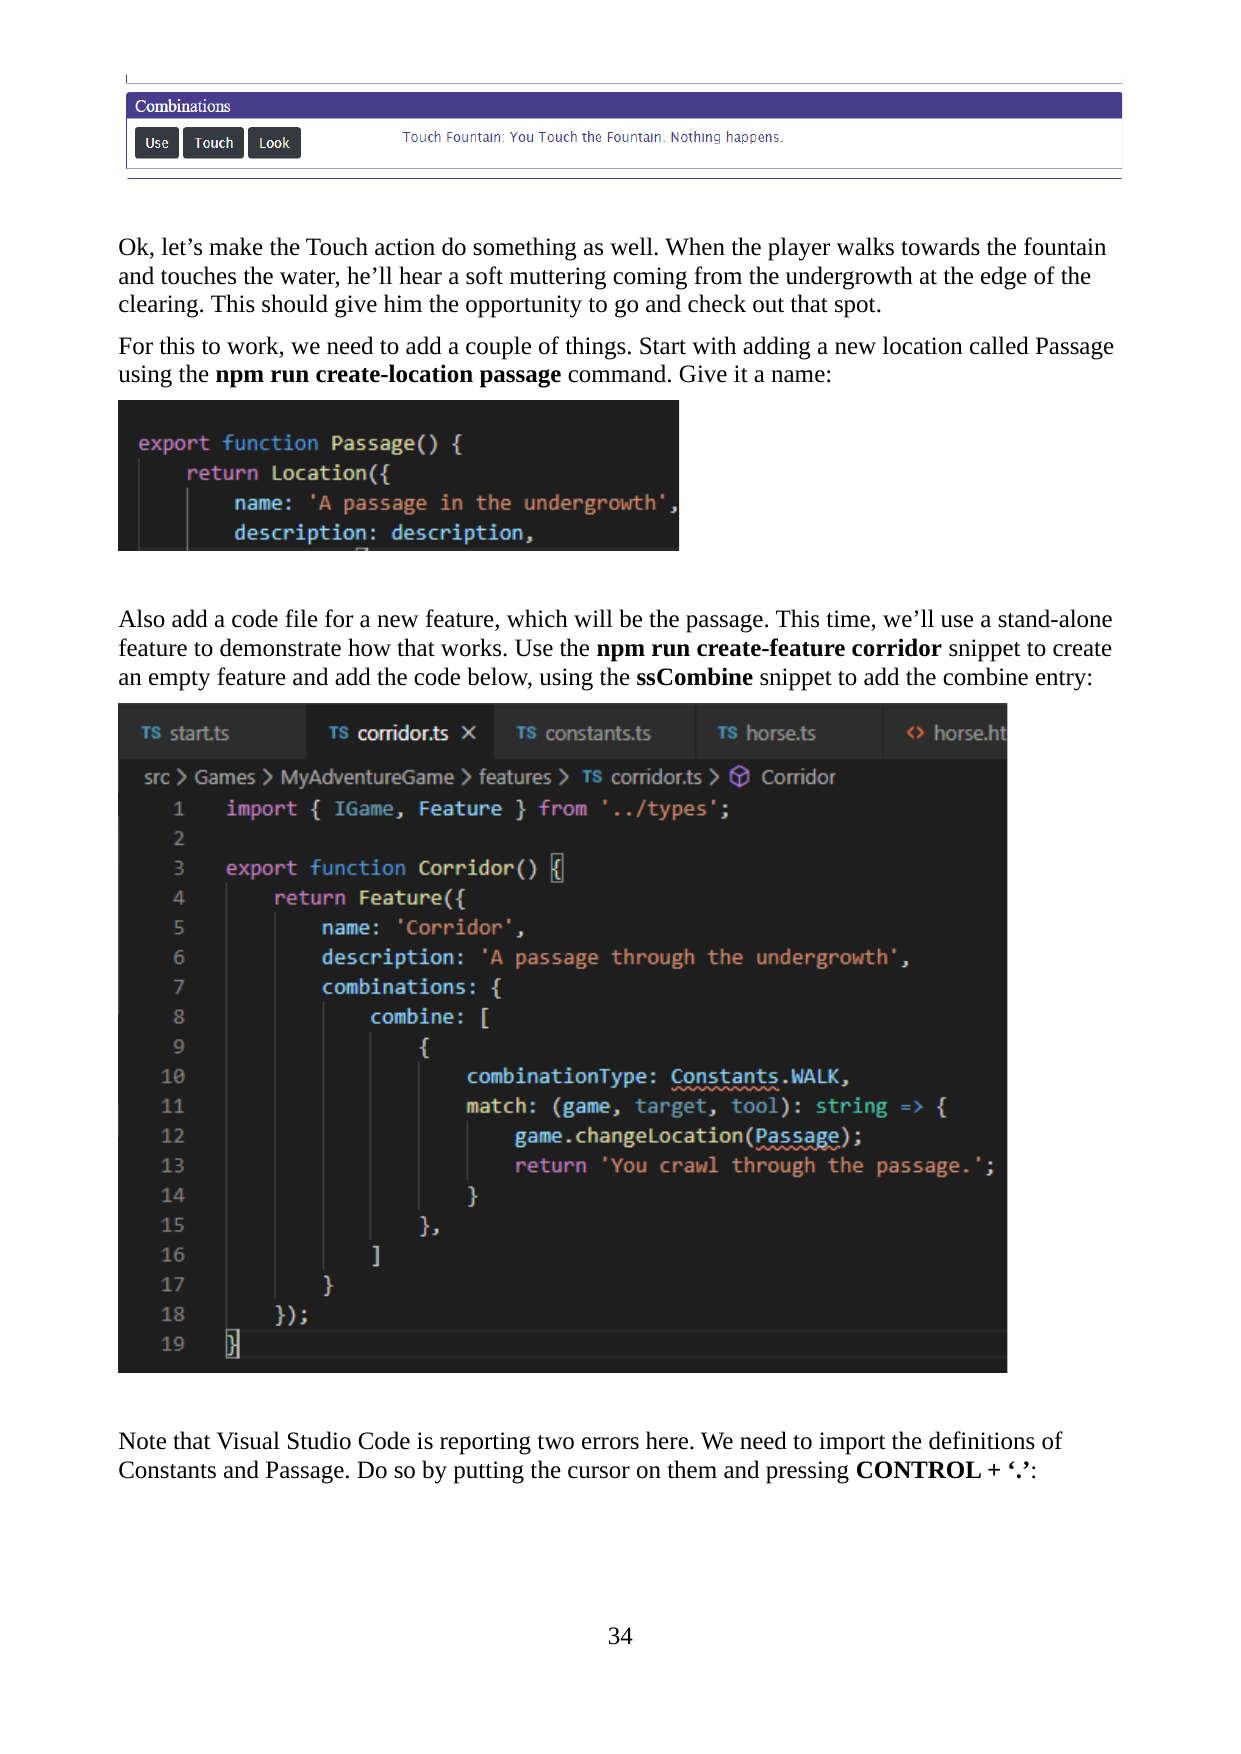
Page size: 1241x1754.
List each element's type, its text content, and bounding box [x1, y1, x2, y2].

text Note that Visual Studio Code is reporting two errors here. We need to import the definitions of Constants and Passage. Do so by putting the cursor on them and pressing CONTROL + ‘.’: [118, 1426, 1122, 1483]
text Also add a code file for a new feature, which will be the passage. This time, we’ll use a stand-alone feature to demonstrate how that works. Use the npm run create-feature corridor snippet to create an empty feature and add the code below, using the ssCombine snippet to add the combine entry: [118, 604, 1122, 691]
text For this to work, we need to add a couple of things. Start with adding a new location called Passage using the npm run create-location passage command. Give it a name: [118, 331, 1122, 388]
text Ok, let’s make the Touch action do something as well. When the player walks towards the fountain and touches the water, he’ll hear a soft muttering coming from the undergrowth at the edge of the clearing. This should give him the opportunity to go and check out that spot. [118, 232, 1122, 318]
